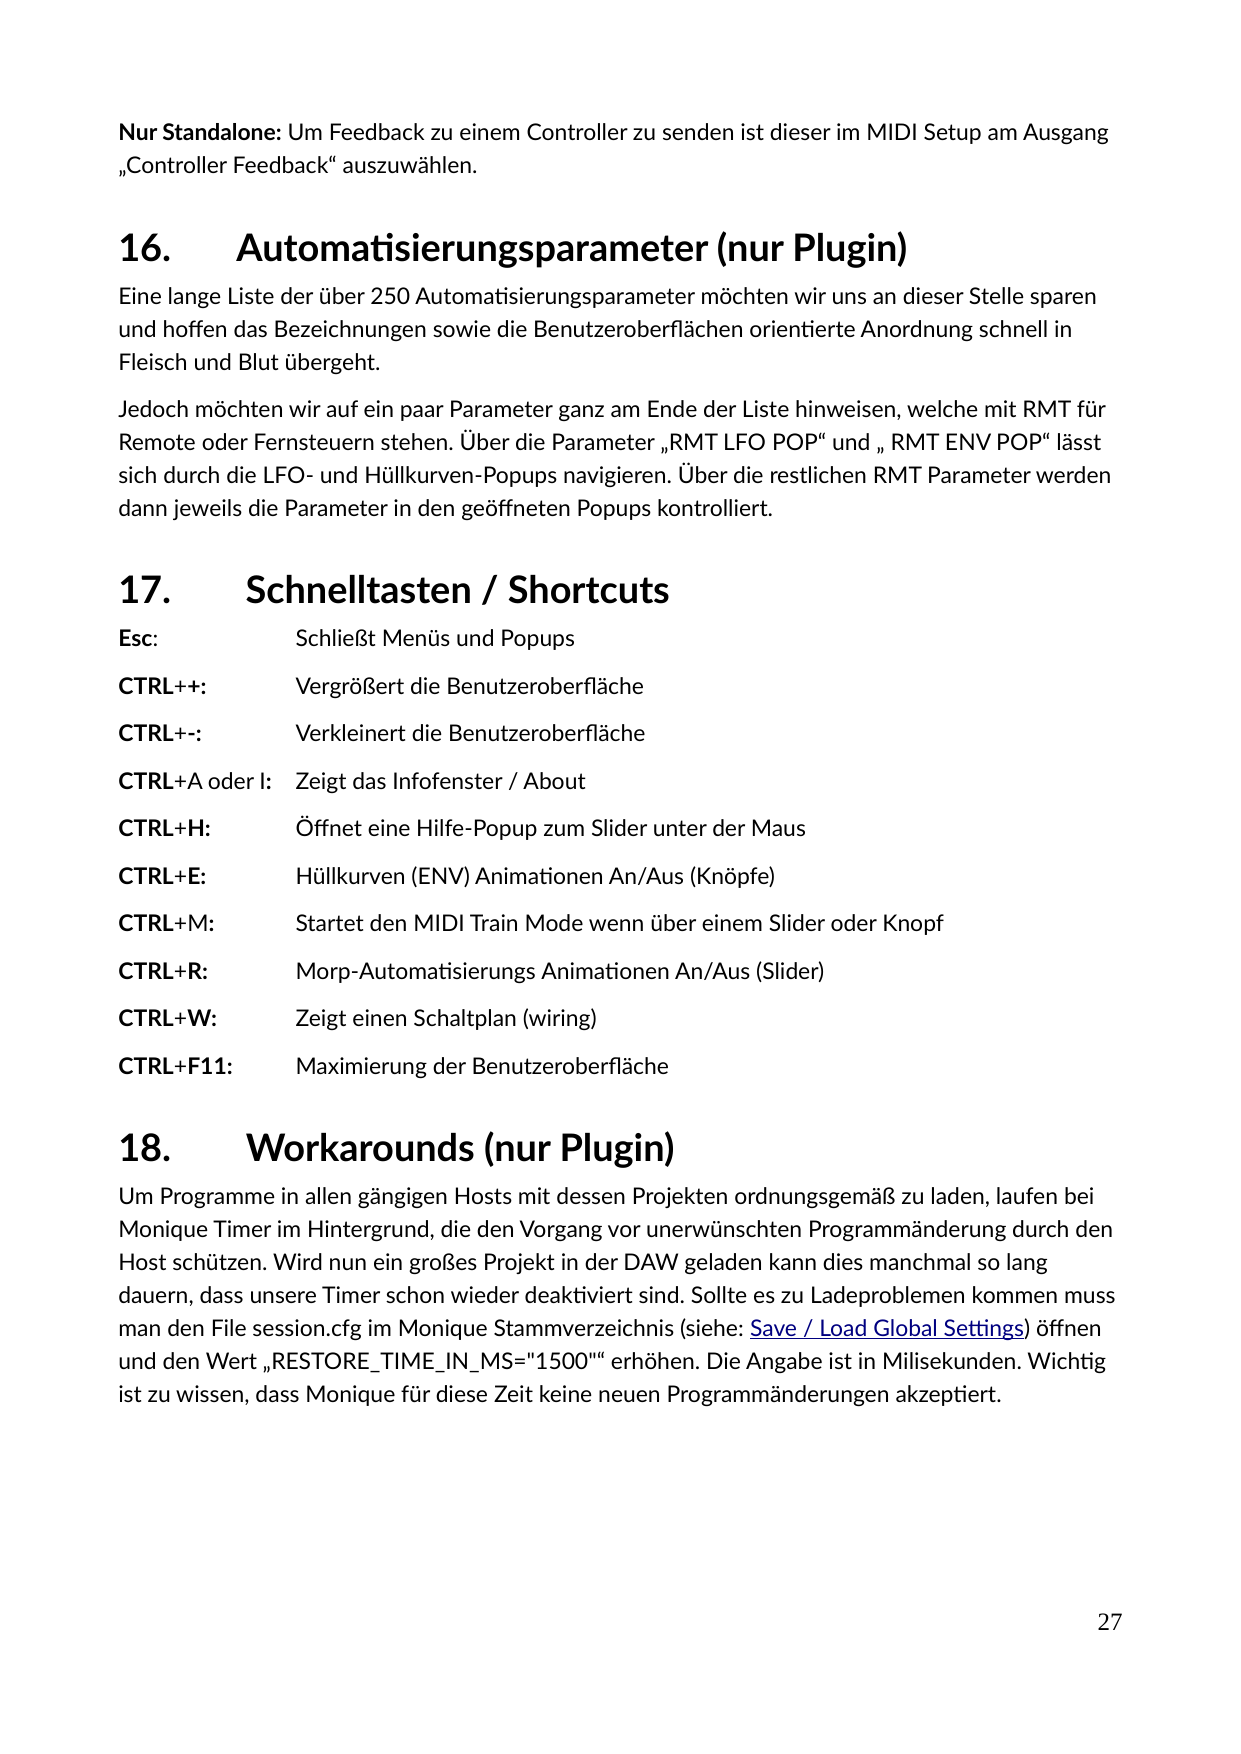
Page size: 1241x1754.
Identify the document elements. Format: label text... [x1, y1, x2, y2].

text CTRL+E: Hüllkurven (ENV) Animationen An/Aus (Knöpfe) [118, 862, 1122, 889]
text CTRL+-: Verkleinert die Benutzeroberfläche [118, 719, 1122, 747]
text Nur Standalone: Um Feedback zu einem Controller zu senden ist dieser im MIDI Setup am Ausgang „Controller Feedback“ auszuwählen. [118, 118, 1122, 178]
text CTRL+M: Startet den MIDI Train Mode wenn über einem Slider oder Knopf [118, 909, 1122, 937]
text Um Programme in allen gängigen Hosts mit dessen Projekten ordnungsgemäß zu laden, laufen bei Monique Timer im Hintergrund, die den Vorgang vor unerwünschten Programmänderung durch den Host schützen. Wird nun ein großes Projekt in der DAW geladen kann dies manchmal so lang dauern, dass unsere Timer schon wieder deaktiviert sind. Sollte es zu Ladeproblemen kommen muss man den File session.cfg im Monique Stammverzeichnis (siehe: Save / Load Global Settings) öffnen und den Wert „RESTORE_TIME_IN_MS="1500"“ erhöhen. Die Angabe ist in Milisekunden. Wichtig ist zu wissen, dass Monique für diese Zeit keine neuen Programmänderungen akzeptiert. [118, 1182, 1122, 1407]
subtitle Automatisierungsparameter (nur Plugin) [118, 223, 1122, 269]
text CTRL+A oder I: Zeigt das Infofenster / About [118, 767, 1122, 794]
subtitle Schnelltasten / Shortcuts [118, 566, 1122, 612]
text CTRL+F11: Maximierung der Benutzeroberfläche [118, 1052, 1122, 1079]
text CTRL++: Vergrößert die Benutzeroberfläche [118, 672, 1122, 699]
text Jedoch möchten wir auf ein paar Parameter ganz am Ende der Liste hinweisen, welche mit RMT für Remote oder Fernsteuern stehen. Über die Parameter „RMT LFO POP“ und „ RMT ENV POP“ lässt sich durch die LFO- und Hüllkurven-Popups navigieren. Über die restlichen RMT Parameter werden dann jeweils die Parameter in den geöffneten Popups kontrolliert. [118, 395, 1122, 521]
text CTRL+W: Zeigt einen Schaltplan (wiring) [118, 1004, 1122, 1032]
subtitle Workarounds (nur Plugin) [118, 1124, 1122, 1170]
text CTRL+H: Öffnet eine Hilfe-Popup zum Slider unter der Maus [118, 814, 1122, 842]
text Eine lange Liste der über 250 Automatisierungsparameter möchten wir uns an dieser Stelle sparen und hoffen das Bezeichnungen sowie die Benutzeroberflächen orientierte Anordnung schnell in Fleisch und Blut übergeht. [118, 282, 1122, 375]
text CTRL+R: Morp-Automatisierungs Animationen An/Aus (Slider) [118, 957, 1122, 984]
text Esc: Schließt Menüs und Popups [118, 624, 1122, 652]
